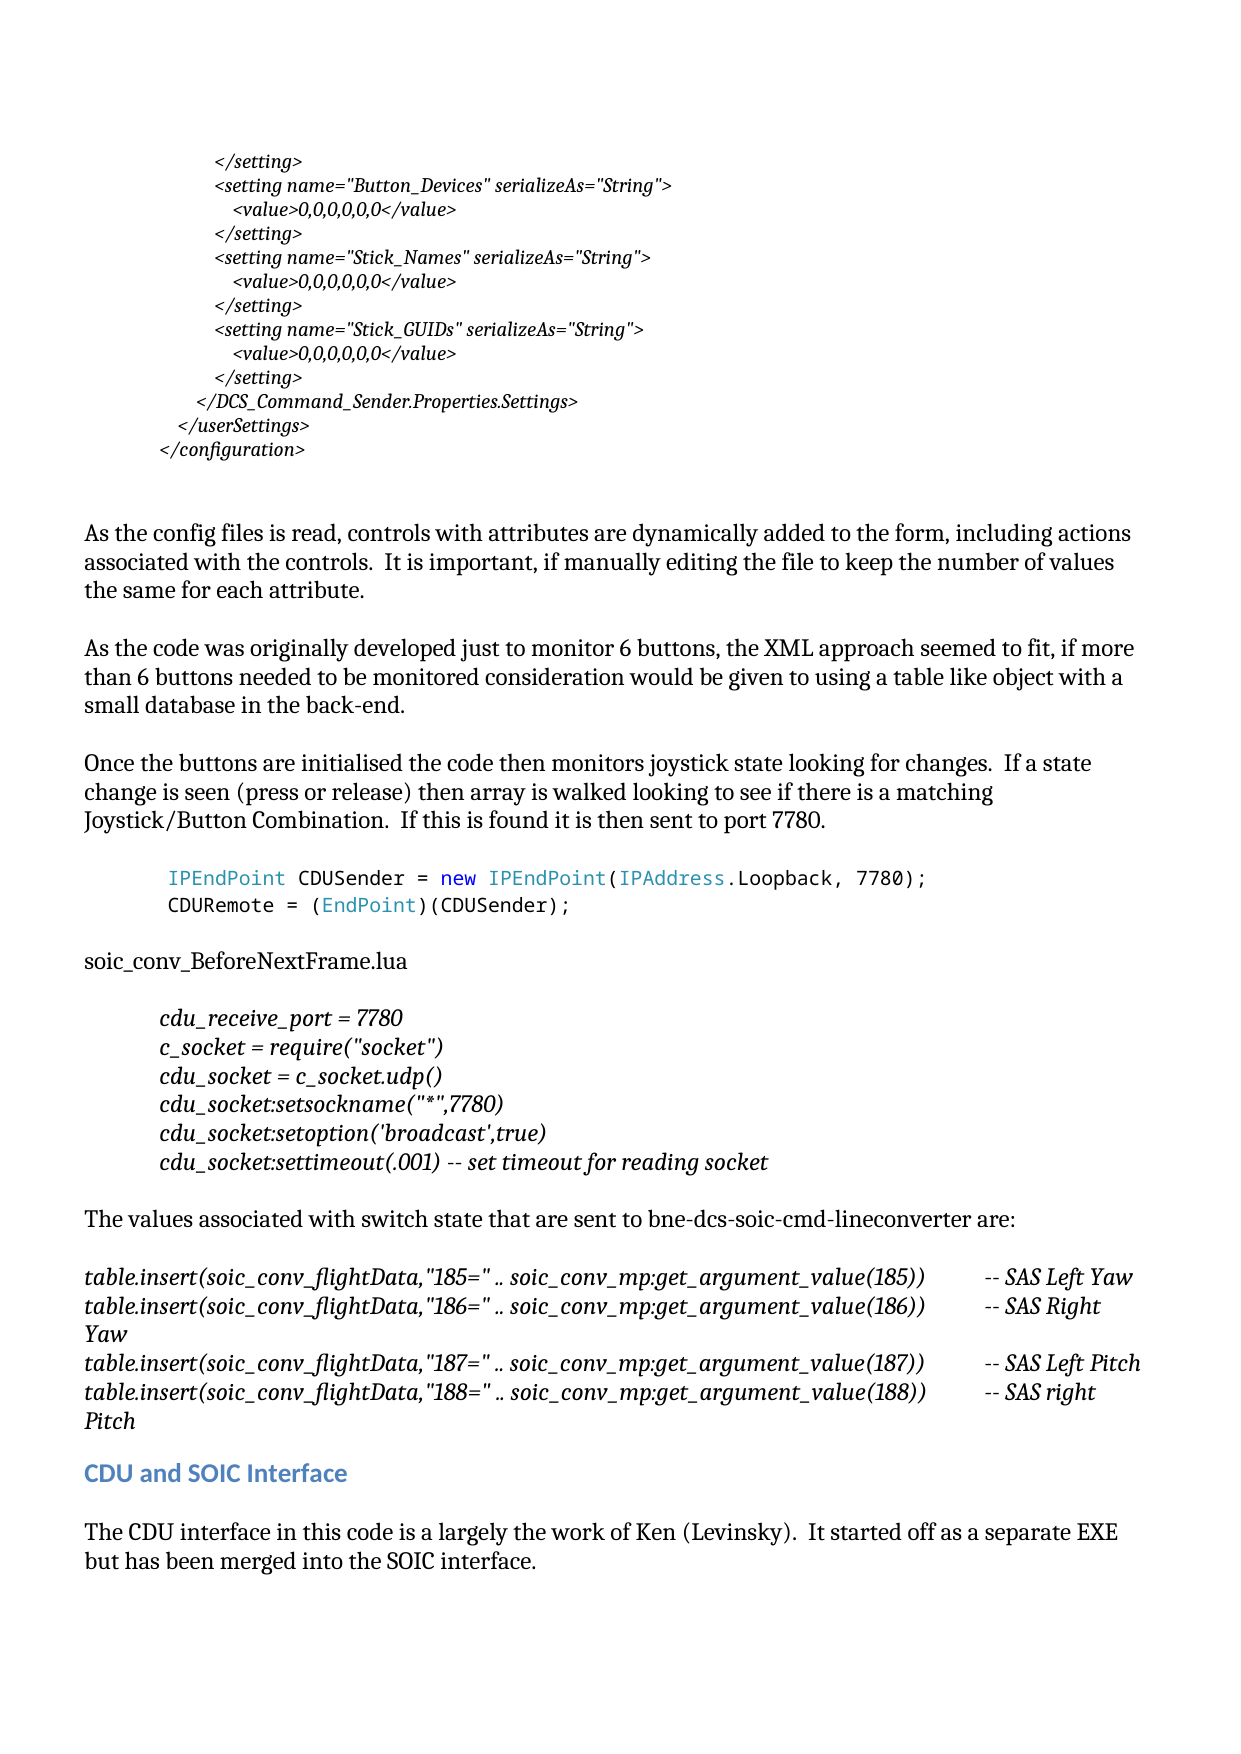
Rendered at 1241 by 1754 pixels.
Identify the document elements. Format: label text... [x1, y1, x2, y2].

text As the config files is read, controls with attributes are dynamically added to the form, including actions associated with the controls. It is important, if manually editing the file to keep the number of values the same for each attribute. [84, 519, 1148, 605]
text IPEndPoint CDUSender = new IPEndPoint(IPAddress.Loopback, 7780); [84, 864, 1148, 891]
text The values associated with switch state that are sent to bne-dcs-soic-cmd-lineconverter are: [84, 1205, 1148, 1234]
text cdu_socket:setoption('broadcast',true) [84, 1119, 1148, 1148]
text </configuration> [159, 437, 1148, 461]
text cdu_socket:settimeout(.001) -- set timeout for reading socket [84, 1148, 1148, 1177]
text <setting name="Stick_Names" serializeAs="String"> [159, 246, 1148, 270]
text cdu_socket = c_socket.udp() [84, 1062, 1148, 1090]
text Once the buttons are initialised the code then monitors joystick state looking for changes. If a state change is seen (press or release) then array is walked looking to see if there is a matching Joystick/Button Combination. If this is found it is then sent to port 7780. [84, 749, 1148, 835]
text As the code was originally developed just to monitor 6 buttons, the XML approach seemed to fit, if more than 6 buttons needed to be monitored consideration would be given to using a table like object with a small database in the back-end. [84, 634, 1148, 720]
text </setting> [159, 294, 1148, 318]
text cdu_socket:setsockname("*",7780) [84, 1090, 1148, 1119]
text <setting name="Stick_GUIDs" serializeAs="String"> [159, 318, 1148, 342]
text CDURemote = (EndPoint)(CDUSender); [84, 891, 1148, 918]
text </userSettings> [159, 413, 1148, 437]
text table.insert(soic_conv_flightData,"188=" .. soic_conv_mp:get_argument_value(188)) -- SAS right Pitch [84, 1378, 1148, 1435]
text <value>0,0,0,0,0,0</value> [159, 198, 1148, 222]
text soic_conv_BeforeNextFrame.lua [84, 947, 1148, 975]
subtitle CDU and SOIC Interface [84, 1456, 1148, 1489]
text The CDU interface in this code is a largely the work of Ken (Levinsky). It started off as a separate EXE but has been merged into the SOIC interface. [84, 1518, 1148, 1576]
text table.insert(soic_conv_flightData,"186=" .. soic_conv_mp:get_argument_value(186)) -- SAS Right Yaw [84, 1292, 1148, 1349]
text </setting> [159, 150, 1148, 174]
text </setting> [159, 366, 1148, 389]
text table.insert(soic_conv_flightData,"187=" .. soic_conv_mp:get_argument_value(187)) -- SAS Left Pitch [84, 1349, 1148, 1378]
text <value>0,0,0,0,0,0</value> [159, 342, 1148, 366]
text c_socket = require("socket") [84, 1033, 1148, 1062]
text <value>0,0,0,0,0,0</value> [159, 270, 1148, 294]
text cdu_receive_port = 7780 [84, 1004, 1148, 1033]
text table.insert(soic_conv_flightData,"185=" .. soic_conv_mp:get_argument_value(185)) -- SAS Left Yaw [84, 1263, 1148, 1292]
text </DCS_Command_Sender.Properties.Settings> [159, 389, 1148, 413]
text <setting name="Button_Devices" serializeAs="String"> [159, 174, 1148, 198]
text </setting> [159, 222, 1148, 246]
